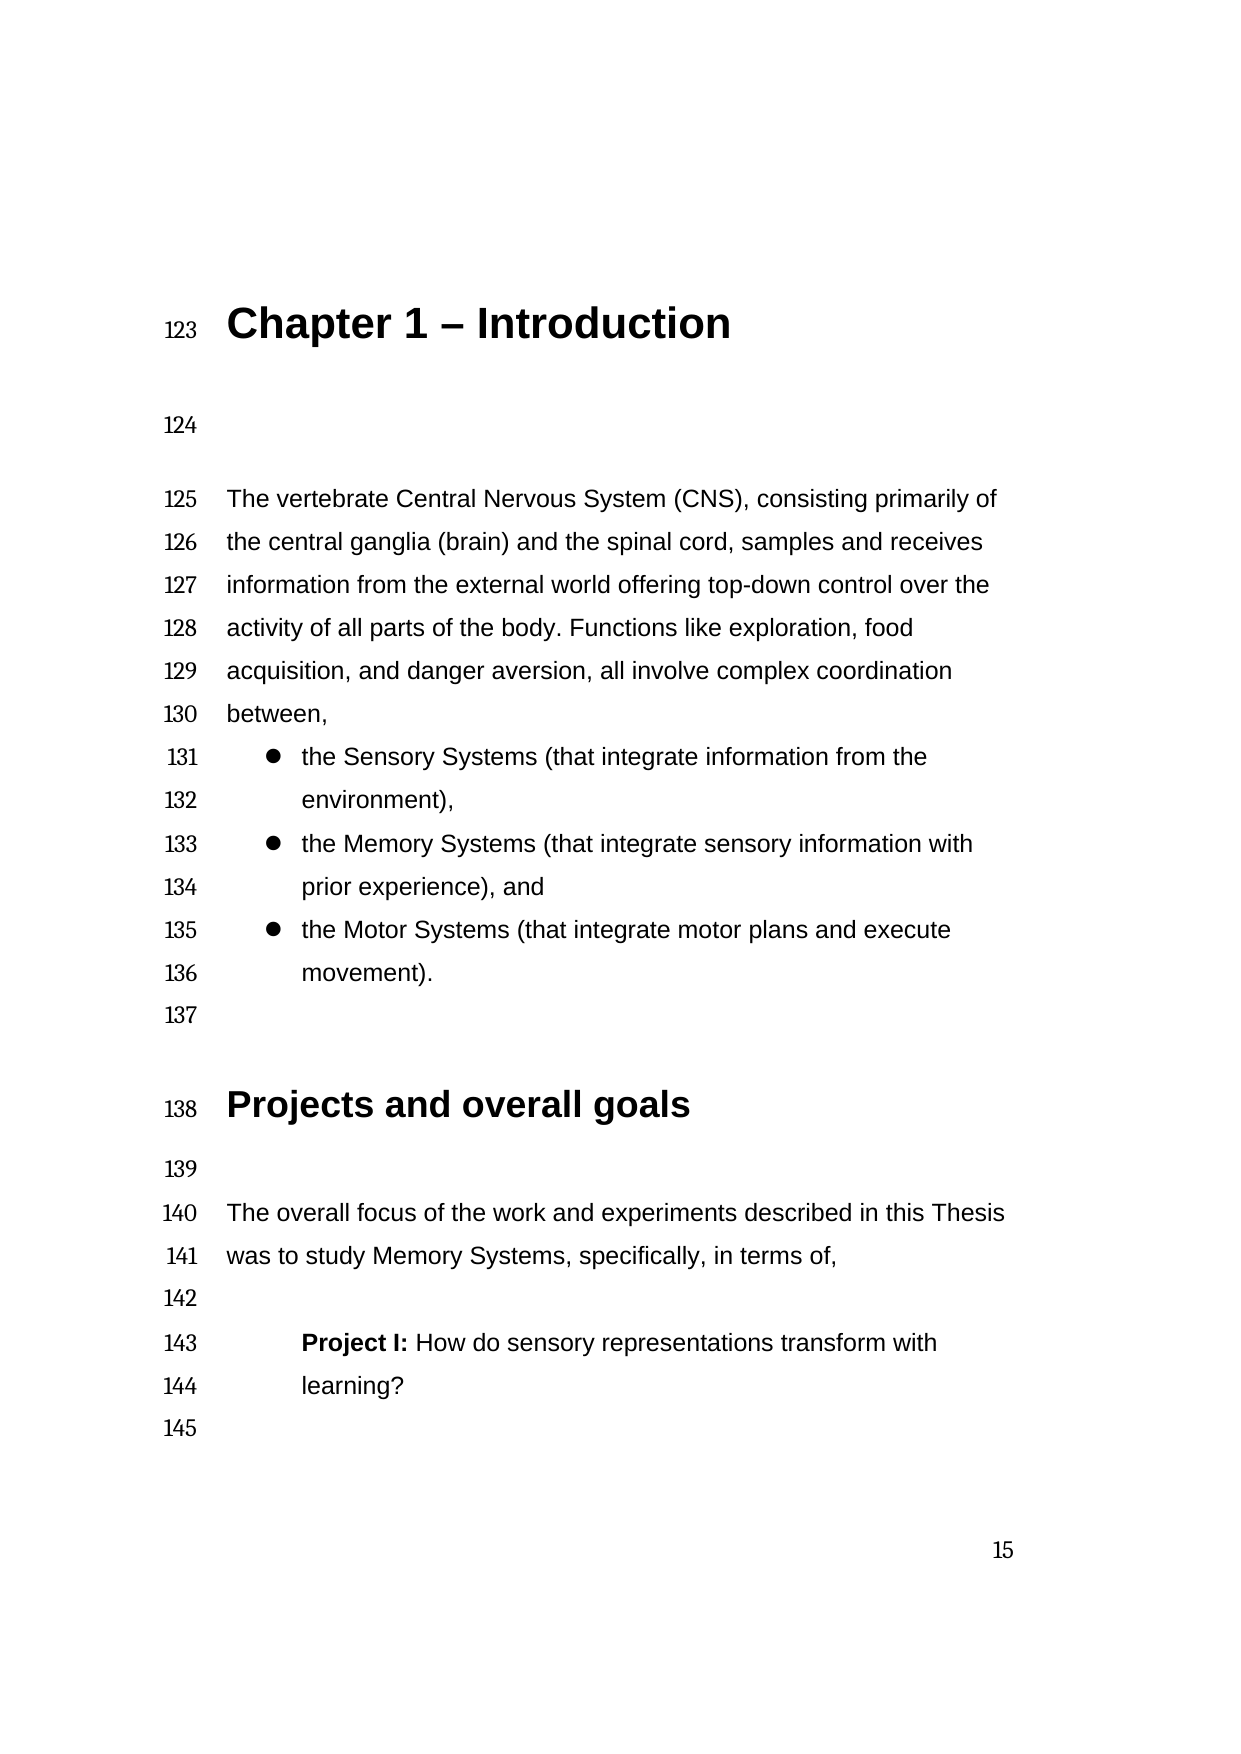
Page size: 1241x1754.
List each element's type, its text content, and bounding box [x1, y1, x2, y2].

subtitle Projects and overall goals [226, 1082, 1014, 1125]
text The overall focus of the work and experiments described in this Thesis was to study Memory Systems, specifically, in terms of, [226, 1198, 1014, 1270]
text Project I: How do sensory representations transform with learning? [301, 1327, 1014, 1399]
list the Motor Systems (that integrate motor plans and execute movement). [264, 915, 1014, 987]
subtitle Chapter 1 – Introduction [226, 298, 1014, 348]
text The vertebrate Central Nervous System (CNS), consisting primarily of the central ganglia (brain) and the spinal cord, samples and receives information from the external world offering top-down control over the activity of all parts of the body. Functions like exploration, food acquisition, and danger aversion, all involve complex coordination between, [226, 483, 1014, 728]
list the Memory Systems (that integrate sensory information with prior experience), and [264, 829, 1014, 901]
list the Sensory Systems (that integrate information from the environment), [264, 742, 1014, 814]
